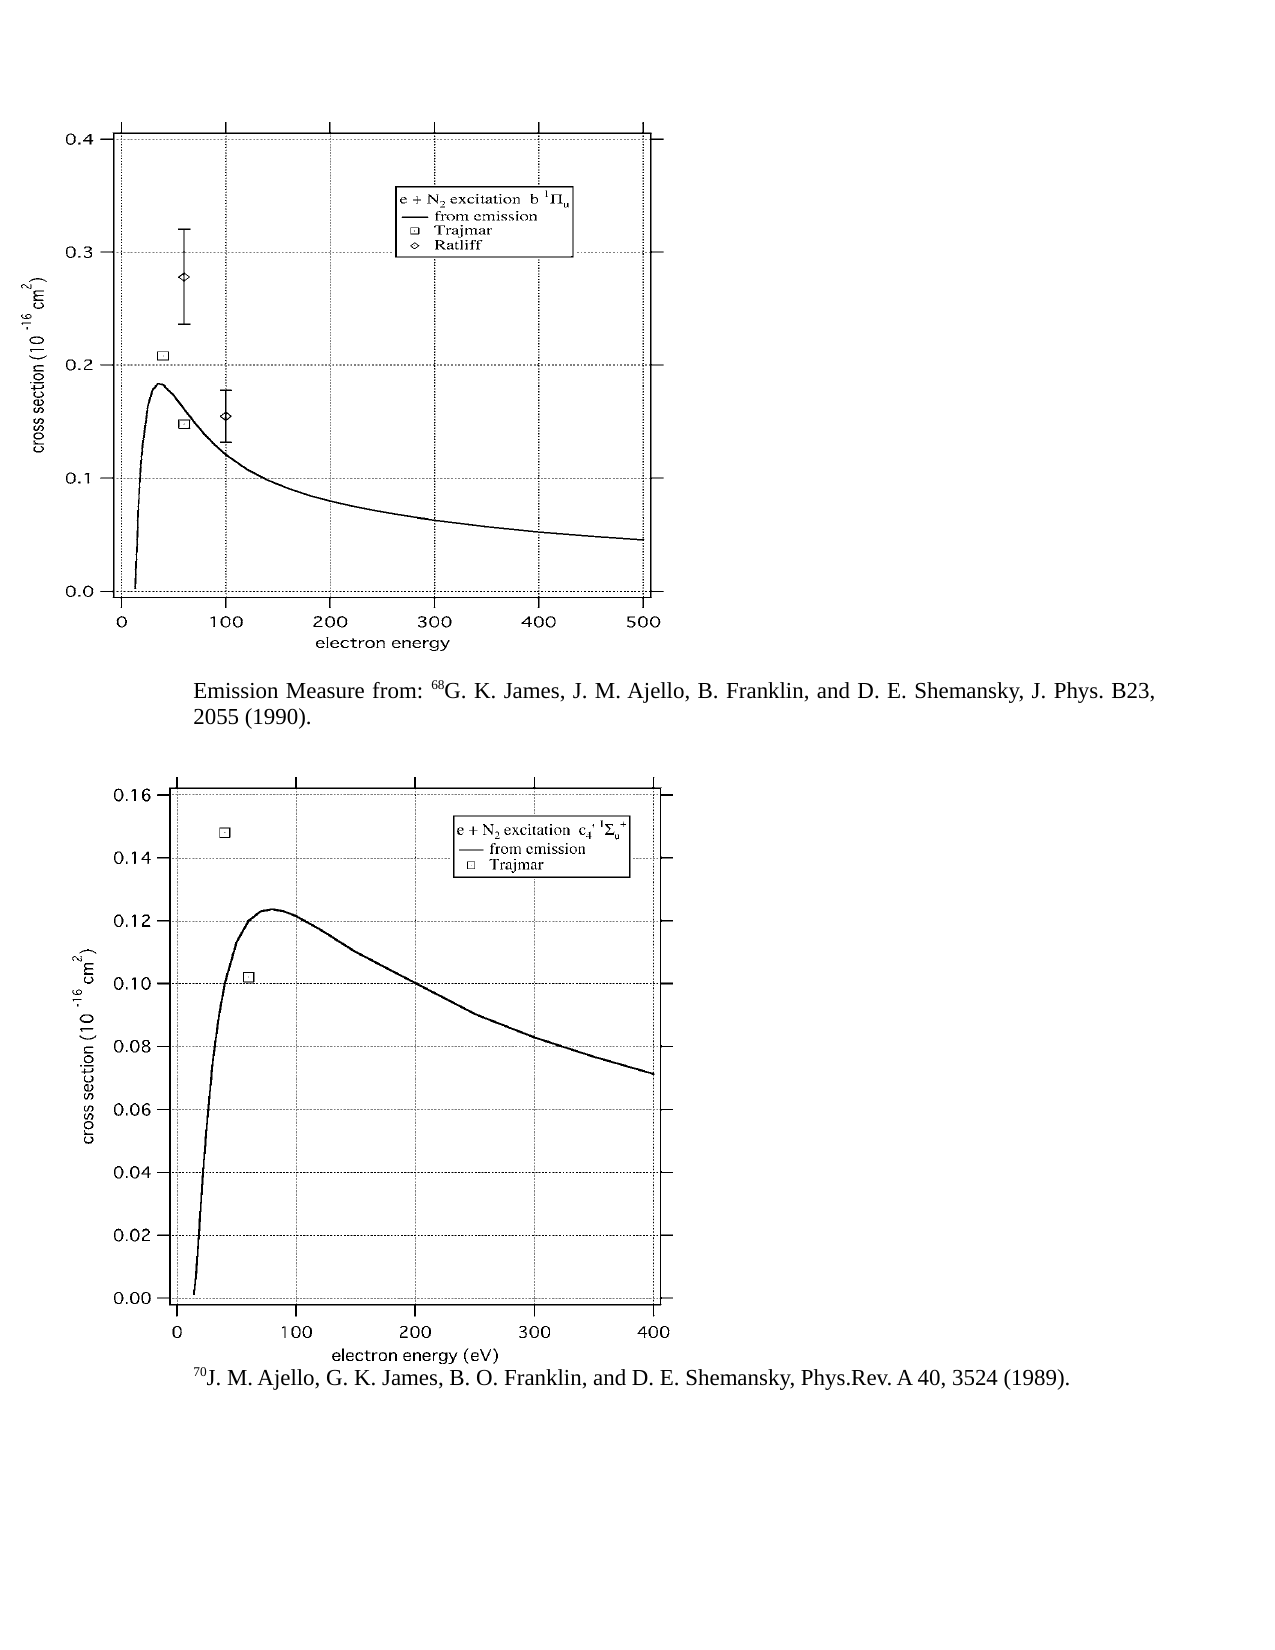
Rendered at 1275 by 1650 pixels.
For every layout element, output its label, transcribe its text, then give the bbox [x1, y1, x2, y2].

list Emission Measure from: 68G. K. James, J. M. Ajello, B. Franklin, and D. E. Shemansky, J. Phys. B23, 2055 (1990). [156, 677, 1157, 730]
list 70J. M. Ajello, G. K. James, B. O. Franklin, and D. E. Shemansky, Phys.Rev. A 40, 3524 (1989). [156, 756, 1157, 1390]
picture [21, 122, 664, 651]
picture [72, 777, 673, 1364]
